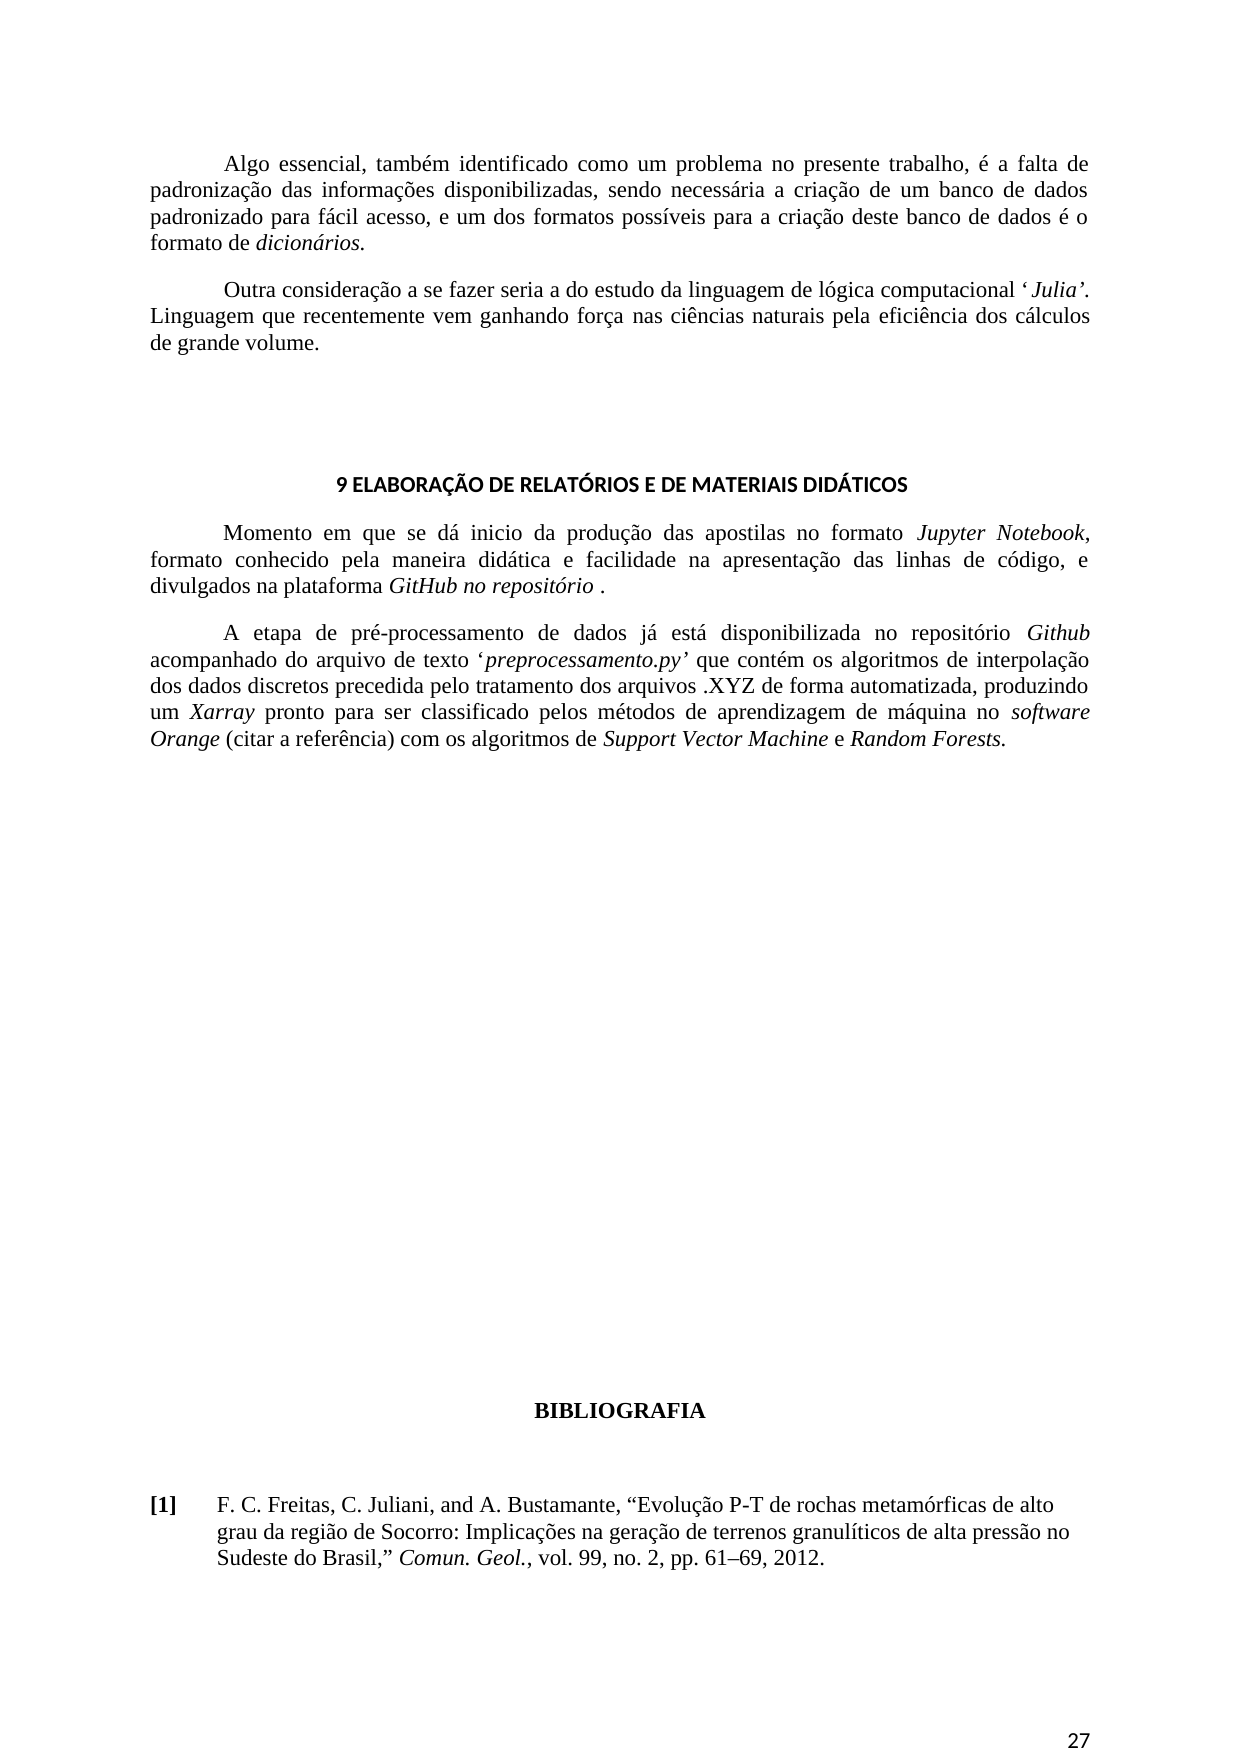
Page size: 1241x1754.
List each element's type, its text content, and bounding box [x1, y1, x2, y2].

text Outra consideração a se fazer seria a do estudo da linguagem de lógica computacional ‘Julia’. Linguagem que recentemente vem ganhando força nas ciências naturais pela eficiência dos cálculos de grande volume. [150, 276, 1090, 355]
subtitle 9 ELABORAÇÃO DE RELATÓRIOS E DE MATERIAIS DIDÁTICOS [153, 471, 1090, 498]
text [1] F. C. Freitas, C. Juliani, and A. Bustamante, “Evolução P-T de rochas metamórficas de alto grau da região de Socorro: Implicações na geração de terrenos granulíticos de alta pressão no Sudeste do Brasil,” Comun. Geol., vol. 99, no. 2, pp. 61–69, 2012. [150, 1491, 1090, 1570]
title BIBLIOGRAFIA [150, 1397, 1090, 1423]
text Momento em que se dá inicio da produção das apostilas no formato Jupyter Notebook, formato conhecido pela maneira didática e facilidade na apresentação das linhas de código, e divulgados na plataforma GitHub no repositório . [150, 519, 1090, 598]
text A etapa de pré-processamento de dados já está disponibilizada no repositório Github acompanhado do arquivo de texto ‘preprocessamento.py’ que contém os algoritmos de interpolação dos dados discretos precedida pelo tratamento dos arquivos .XYZ de forma automatizada, produzindo um Xarray pronto para ser classificado pelos métodos de aprendizagem de máquina no software Orange (citar a referência) com os algoritmos de Support Vector Machine e Random Forests. [150, 619, 1090, 751]
text Algo essencial, também identificado como um problema no presente trabalho, é a falta de padronização das informações disponibilizadas, sendo necessária a criação de um banco de dados padronizado para fácil acesso, e um dos formatos possíveis para a criação deste banco de dados é o formato de dicionários. [150, 150, 1090, 255]
